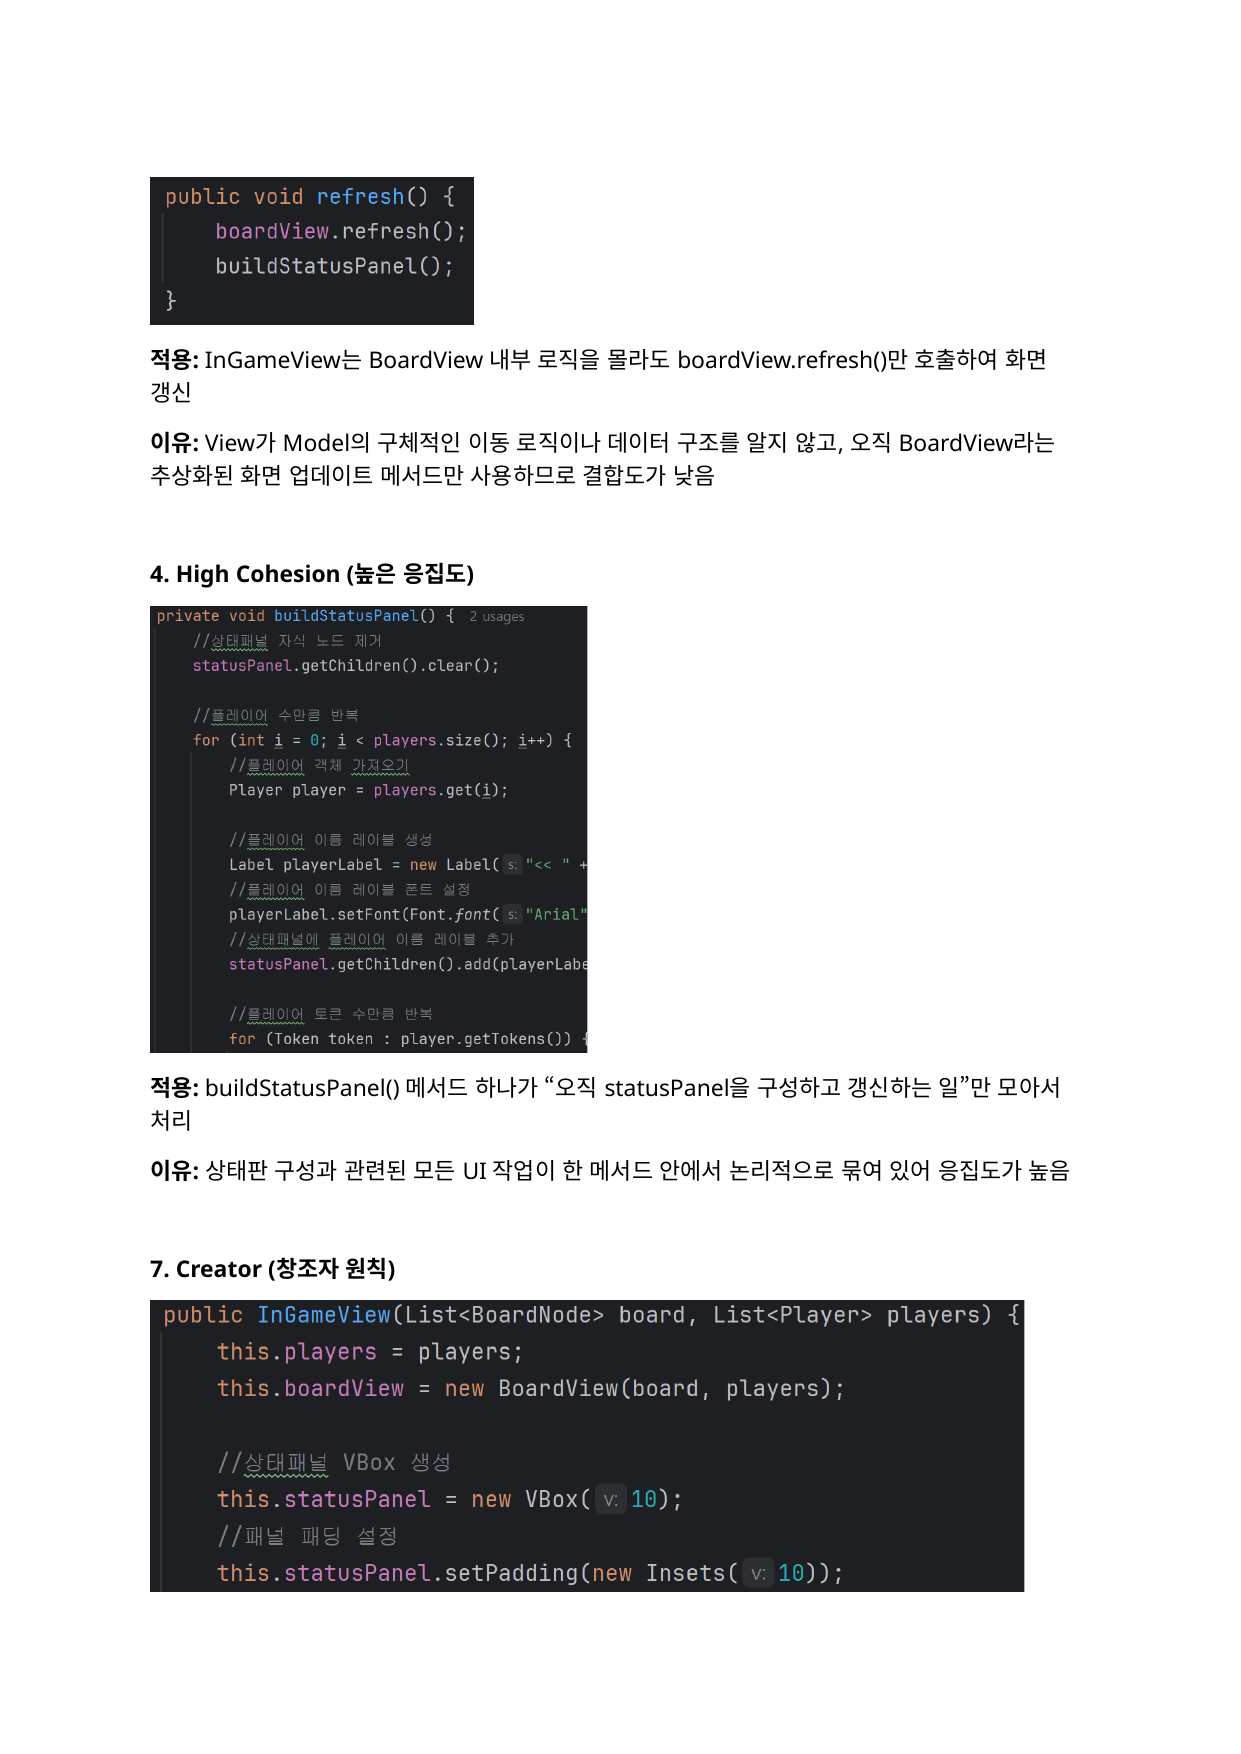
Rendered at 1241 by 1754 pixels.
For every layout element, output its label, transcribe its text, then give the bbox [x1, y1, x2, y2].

text 7. Creator (창조자 원칙) [150, 1251, 1090, 1284]
text 적용: InGameView는 BoardView 내부 로직을 몰라도 boardView.refresh()만 호출하여 화면 갱신 [150, 342, 1090, 408]
text 이유: 상태판 구성과 관련된 모든 UI 작업이 한 메서드 안에서 논리적으로 묶여 있어 응집도가 높음 [150, 1153, 1090, 1186]
text 적용: buildStatusPanel() 메서드 하나가 “오직 statusPanel을 구성하고 갱신하는 일”만 모아서 처리 [150, 1069, 1090, 1136]
text 4. High Cohesion (높은 응집도) [150, 556, 1090, 589]
text 이유: View가 Model의 구체적인 이동 로직이나 데이터 구조를 알지 않고, 오직 BoardView라는 추상화된 화면 업데이트 메서드만 사용하므로 결합도가 낮음 [150, 425, 1090, 491]
